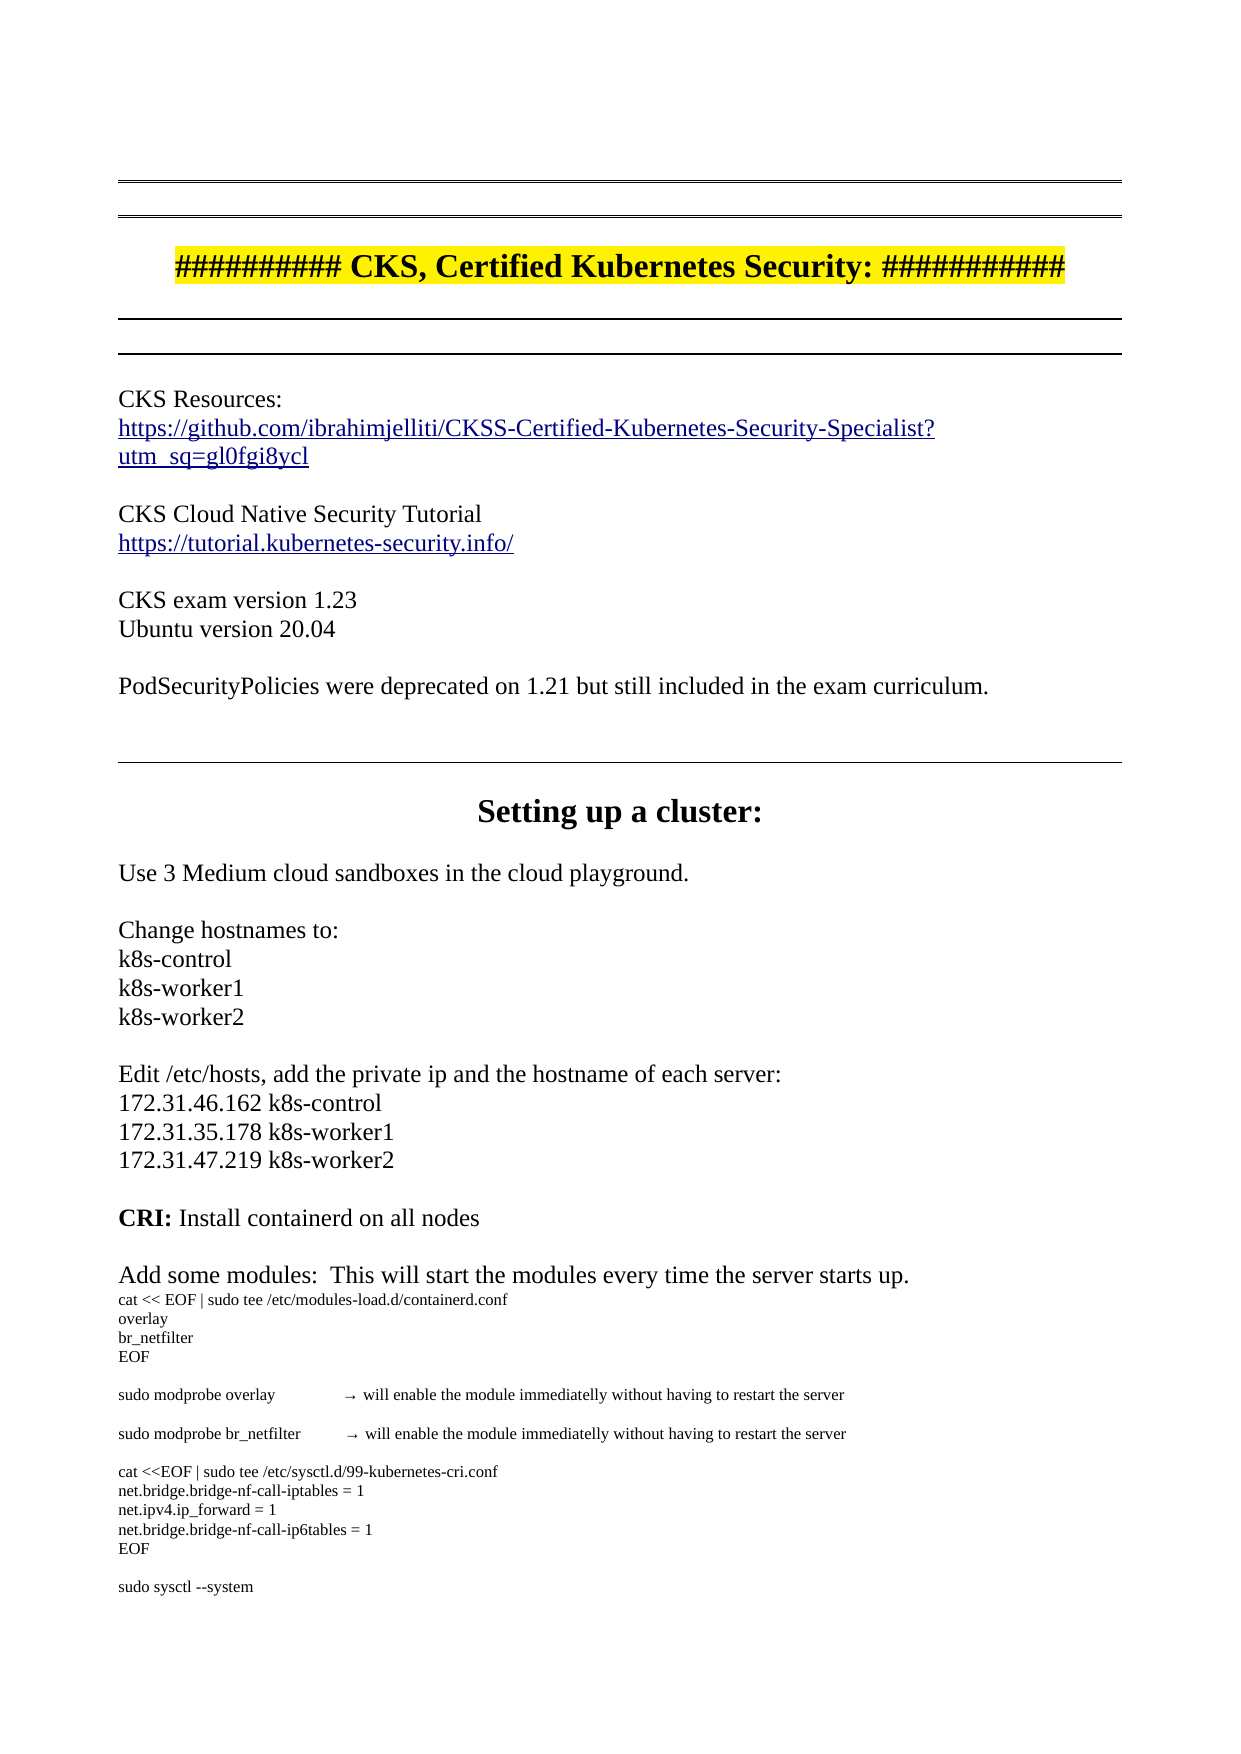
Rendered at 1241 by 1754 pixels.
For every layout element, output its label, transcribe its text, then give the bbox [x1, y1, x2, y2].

text 172.31.46.162 k8s-control [118, 1088, 1122, 1117]
text 172.31.47.219 k8s-worker2 [118, 1146, 1122, 1174]
text k8s-worker1 [118, 973, 1122, 1002]
text overlay [118, 1308, 1122, 1328]
text Edit /etc/hosts, add the private ip and the hostname of each server: [118, 1059, 1122, 1088]
text CKS exam version 1.23 [118, 585, 1122, 614]
text sudo modprobe overlay → will enable the module immediatelly without having to restart the server [118, 1385, 1122, 1404]
text Use 3 Medium cloud sandboxes in the cloud playground. [118, 858, 1122, 887]
text k8s-worker2 [118, 1002, 1122, 1031]
text EOF [118, 1538, 1122, 1558]
text k8s-control [118, 944, 1122, 973]
text Ubuntu version 20.04 [118, 614, 1122, 643]
text net.bridge.bridge-nf-call-iptables = 1 [118, 1481, 1122, 1500]
text cat <<EOF | sudo tee /etc/sysctl.d/99-kubernetes-cri.conf [118, 1462, 1122, 1481]
text net.bridge.bridge-nf-call-ip6tables = 1 [118, 1519, 1122, 1538]
text Add some modules: This will start the modules every time the server starts up. [118, 1261, 1122, 1289]
text https://tutorial.kubernetes-security.info/ [118, 528, 1122, 556]
text ########## CKS, Certified Kubernetes Security: ########### [118, 246, 1122, 284]
text net.ipv4.ip_forward = 1 [118, 1500, 1122, 1519]
text sudo sysctl --system [118, 1577, 1122, 1596]
text CKS Cloud Native Security Tutorial [118, 499, 1122, 528]
text br_netfilter [118, 1328, 1122, 1347]
text CRI: Install containerd on all nodes [118, 1203, 1122, 1232]
text https://github.com/ibrahimjelliti/CKSS-Certified-Kubernetes-Security-Specialist?utm_sq=gl0fgi8ycl [118, 413, 1122, 470]
text Change hostnames to: [118, 916, 1122, 944]
text sudo modprobe br_netfilter → will enable the module immediatelly without having to restart the server [118, 1423, 1122, 1443]
text Setting up a cluster: [118, 791, 1122, 829]
text cat << EOF | sudo tee /etc/modules-load.d/containerd.conf [118, 1289, 1122, 1308]
text 172.31.35.178 k8s-worker1 [118, 1117, 1122, 1146]
text EOF [118, 1347, 1122, 1366]
text PodSecurityPolicies were deprecated on 1.21 but still included in the exam curriculum. [118, 671, 1122, 700]
text CKS Resources: [118, 384, 1122, 413]
